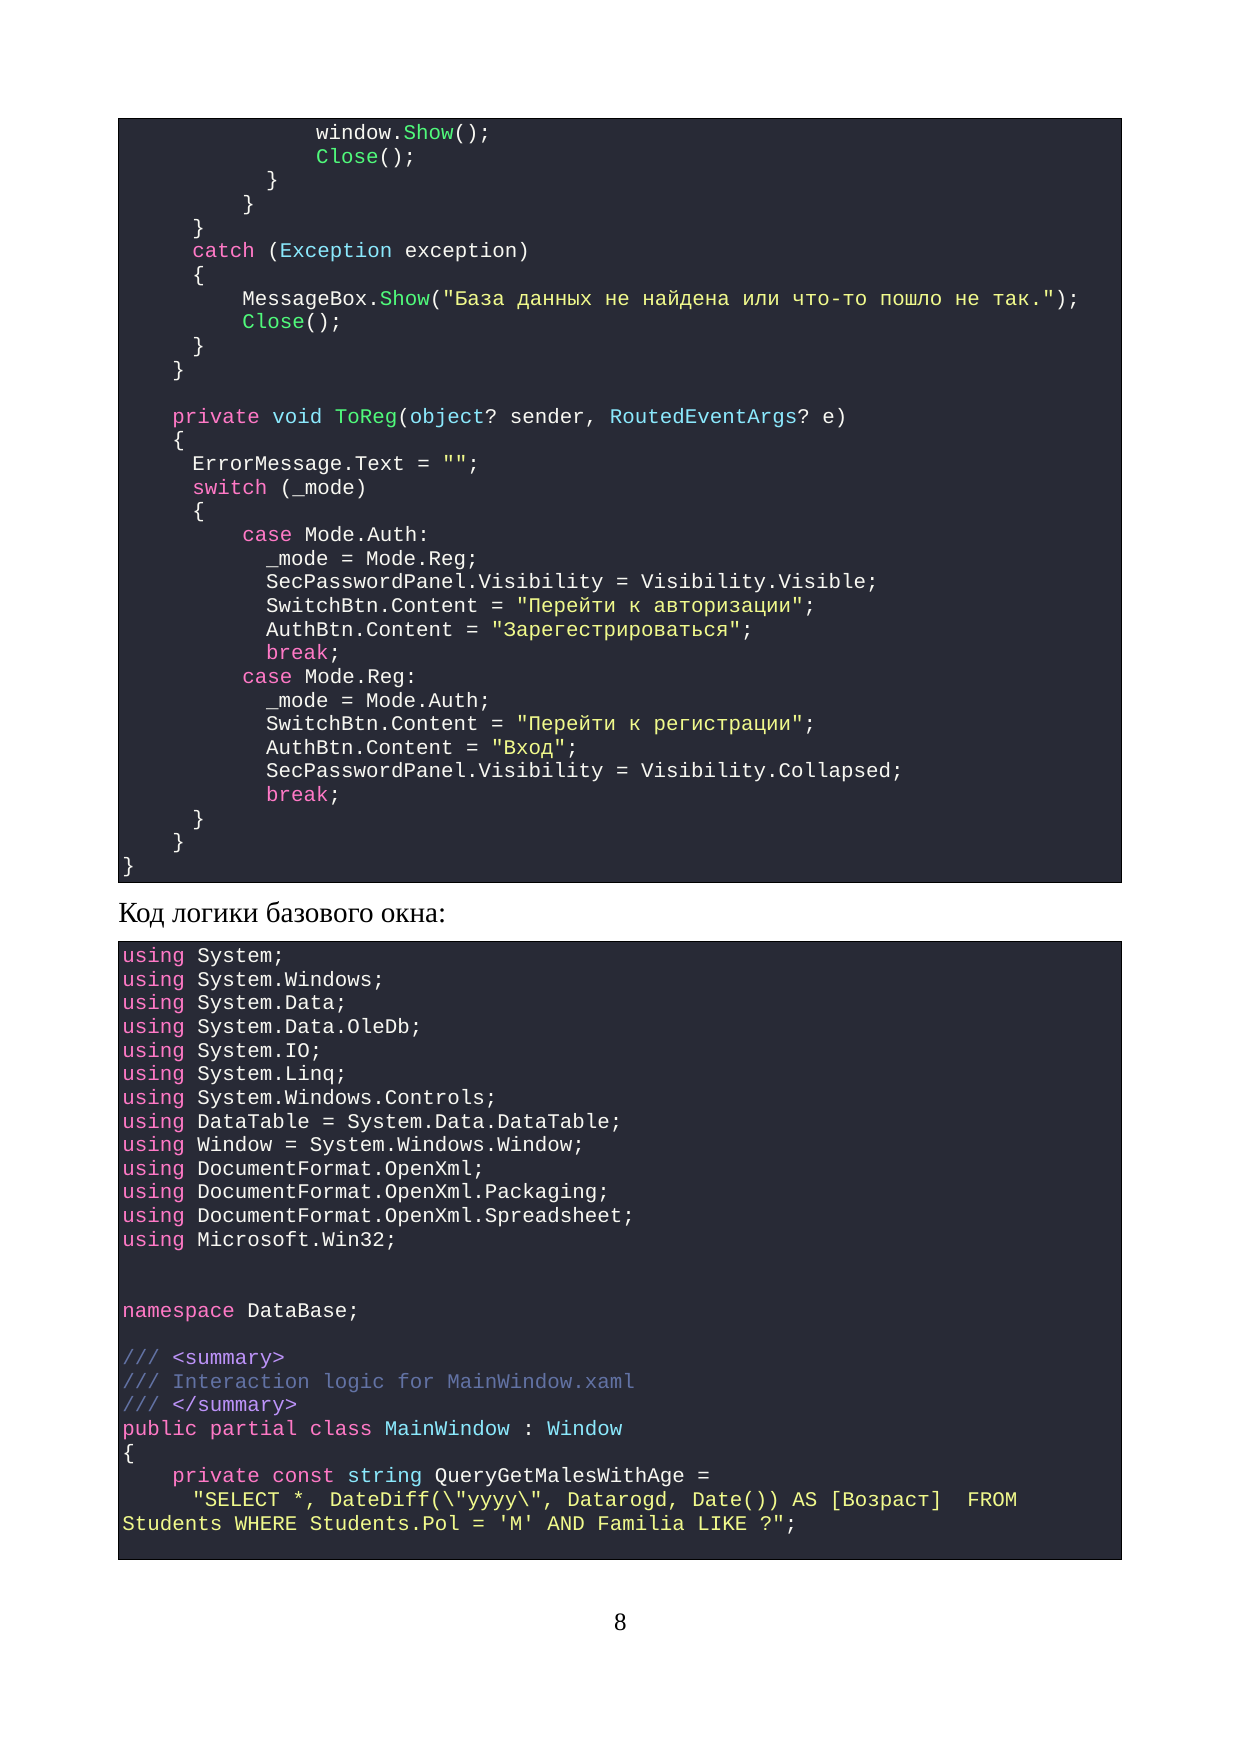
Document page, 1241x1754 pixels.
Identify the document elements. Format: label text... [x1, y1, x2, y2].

text } [119, 213, 1121, 236]
text using System.Windows.Controls; [119, 1083, 1121, 1107]
text { [119, 496, 1121, 520]
text private void ToReg(object? sender, RoutedEventArgs? e) [119, 402, 1121, 426]
text using System.Data.OleDb; [119, 1012, 1121, 1036]
text using DataTable = System.Data.DataTable; [119, 1107, 1121, 1130]
text SwitchBtn.Content = "Перейти к регистрации"; [119, 709, 1121, 733]
text using Microsoft.Win32; [119, 1225, 1121, 1248]
text } [119, 189, 1121, 213]
text using System.IO; [119, 1036, 1121, 1059]
text using DocumentFormat.OpenXml; [119, 1154, 1121, 1178]
text SecPasswordPanel.Visibility = Visibility.Collapsed; [119, 757, 1121, 780]
text public partial class MainWindow : Window [119, 1414, 1121, 1438]
text private const string QueryGetMalesWithAge = [119, 1461, 1121, 1485]
text ErrorMessage.Text = ""; [119, 449, 1121, 473]
text AuthBtn.Content = "Вход"; [119, 733, 1121, 757]
text case Mode.Reg: [119, 662, 1121, 686]
text /// <summary> [119, 1343, 1121, 1367]
text using System.Windows; [119, 965, 1121, 988]
text } [119, 804, 1121, 827]
text break; [119, 780, 1121, 804]
text using System.Data; [119, 988, 1121, 1012]
text break; [119, 638, 1121, 662]
text window.Show(); [119, 119, 1121, 142]
text using System.Linq; [119, 1059, 1121, 1083]
text /// Interaction logic for MainWindow.xaml [119, 1367, 1121, 1390]
text switch (_mode) [119, 473, 1121, 496]
text AuthBtn.Content = "Зарегестрироваться"; [119, 615, 1121, 638]
text _mode = Mode.Reg; [119, 544, 1121, 567]
text { [119, 260, 1121, 284]
text catch (Exception exception) [119, 236, 1121, 260]
text /// </summary> [119, 1390, 1121, 1414]
text } [119, 827, 1121, 851]
text { [119, 426, 1121, 449]
text { [119, 1438, 1121, 1461]
text } [119, 331, 1121, 354]
text namespace DataBase; [119, 1296, 1121, 1319]
text SwitchBtn.Content = "Перейти к авторизации"; [119, 591, 1121, 615]
text case Mode.Auth: [119, 520, 1121, 544]
text MessageBox.Show("База данных не найдена или что-то пошло не так."); [119, 284, 1121, 307]
text "SELECT *, DateDiff(\"yyyy\", Datarogd, Date()) AS [Возраст] FROM Students WHERE Students.Pol = 'М' AND Familia LIKE ?"; [119, 1485, 1121, 1532]
text Close(); [119, 307, 1121, 331]
text } [119, 354, 1121, 378]
text using System; [119, 942, 1121, 965]
text using DocumentFormat.OpenXml.Spreadsheet; [119, 1201, 1121, 1225]
text _mode = Mode.Auth; [119, 686, 1121, 709]
text using Window = System.Windows.Window; [119, 1130, 1121, 1154]
text using DocumentFormat.OpenXml.Packaging; [119, 1178, 1121, 1201]
text } [119, 165, 1121, 189]
text Close(); [119, 142, 1121, 165]
text } [119, 851, 1121, 882]
text Код логики базового окна: [118, 895, 1122, 929]
text SecPasswordPanel.Visibility = Visibility.Visible; [119, 567, 1121, 591]
